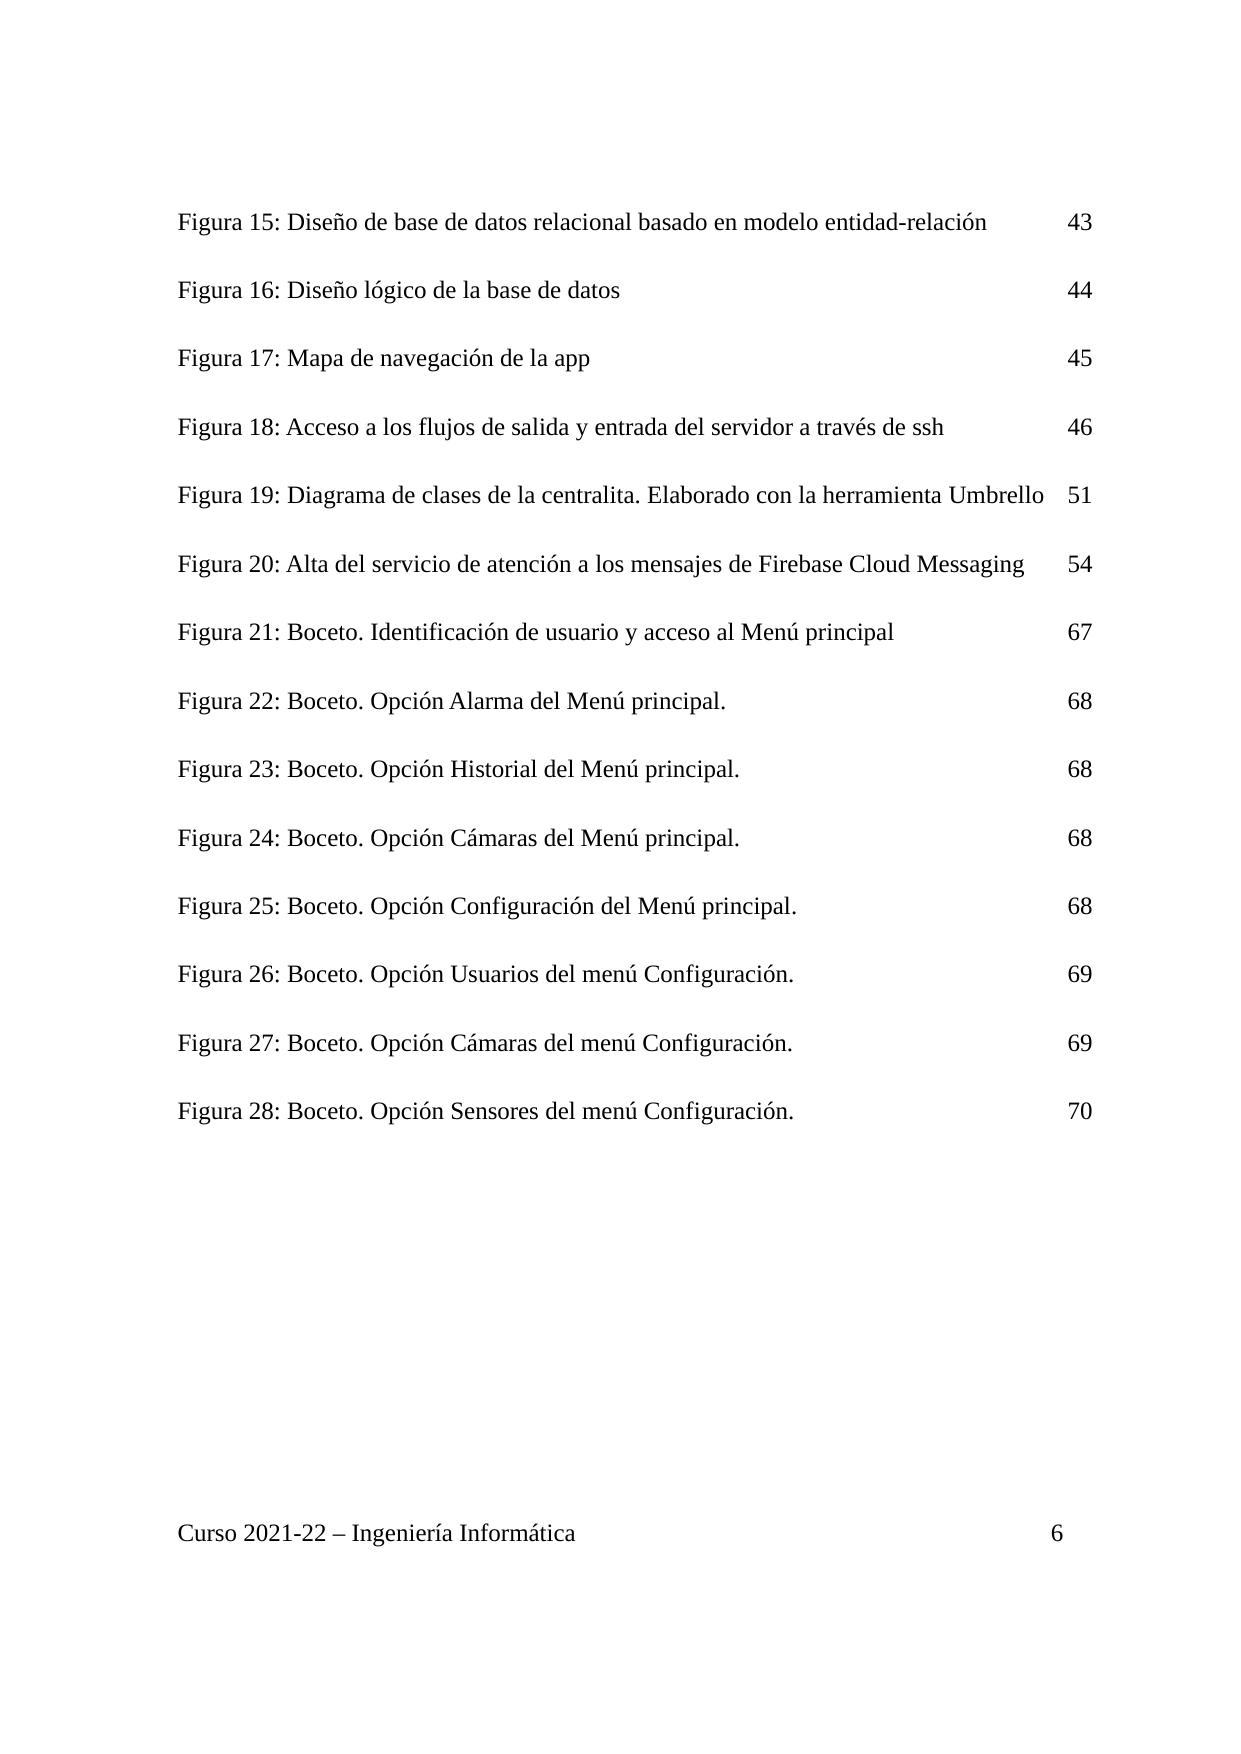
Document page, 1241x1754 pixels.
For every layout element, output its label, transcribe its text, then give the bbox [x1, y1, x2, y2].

text Figura 19: Diagrama de clases de la centralita. Elaborado con la herramienta Umbrello 51 [177, 480, 1092, 509]
text Figura 15: Diseño de base de datos relacional basado en modelo entidad-relación 43 [177, 207, 1092, 235]
text Figura 17: Mapa de navegación de la app 45 [177, 343, 1092, 372]
text Figura 22: Boceto. Opción Alarma del Menú principal. 68 [177, 686, 1092, 714]
text Figura 26: Boceto. Opción Usuarios del menú Configuración. 69 [177, 959, 1092, 988]
text Figura 27: Boceto. Opción Cámaras del menú Configuración. 69 [177, 1028, 1092, 1057]
text Figura 16: Diseño lógico de la base de datos 44 [177, 275, 1092, 304]
text Figura 20: Alta del servicio de atención a los mensajes de Firebase Cloud Messaging 54 [177, 549, 1092, 578]
text Figura 24: Boceto. Opción Cámaras del Menú principal. 68 [177, 823, 1092, 851]
text Figura 23: Boceto. Opción Historial del Menú principal. 68 [177, 754, 1092, 783]
text Figura 21: Boceto. Identificación de usuario y acceso al Menú principal 67 [177, 617, 1092, 646]
text Figura 25: Boceto. Opción Configuración del Menú principal. 68 [177, 891, 1092, 920]
text Figura 18: Acceso a los flujos de salida y entrada del servidor a través de ssh 46 [177, 412, 1092, 441]
text Figura 28: Boceto. Opción Sensores del menú Configuración. 70 [177, 1096, 1092, 1125]
